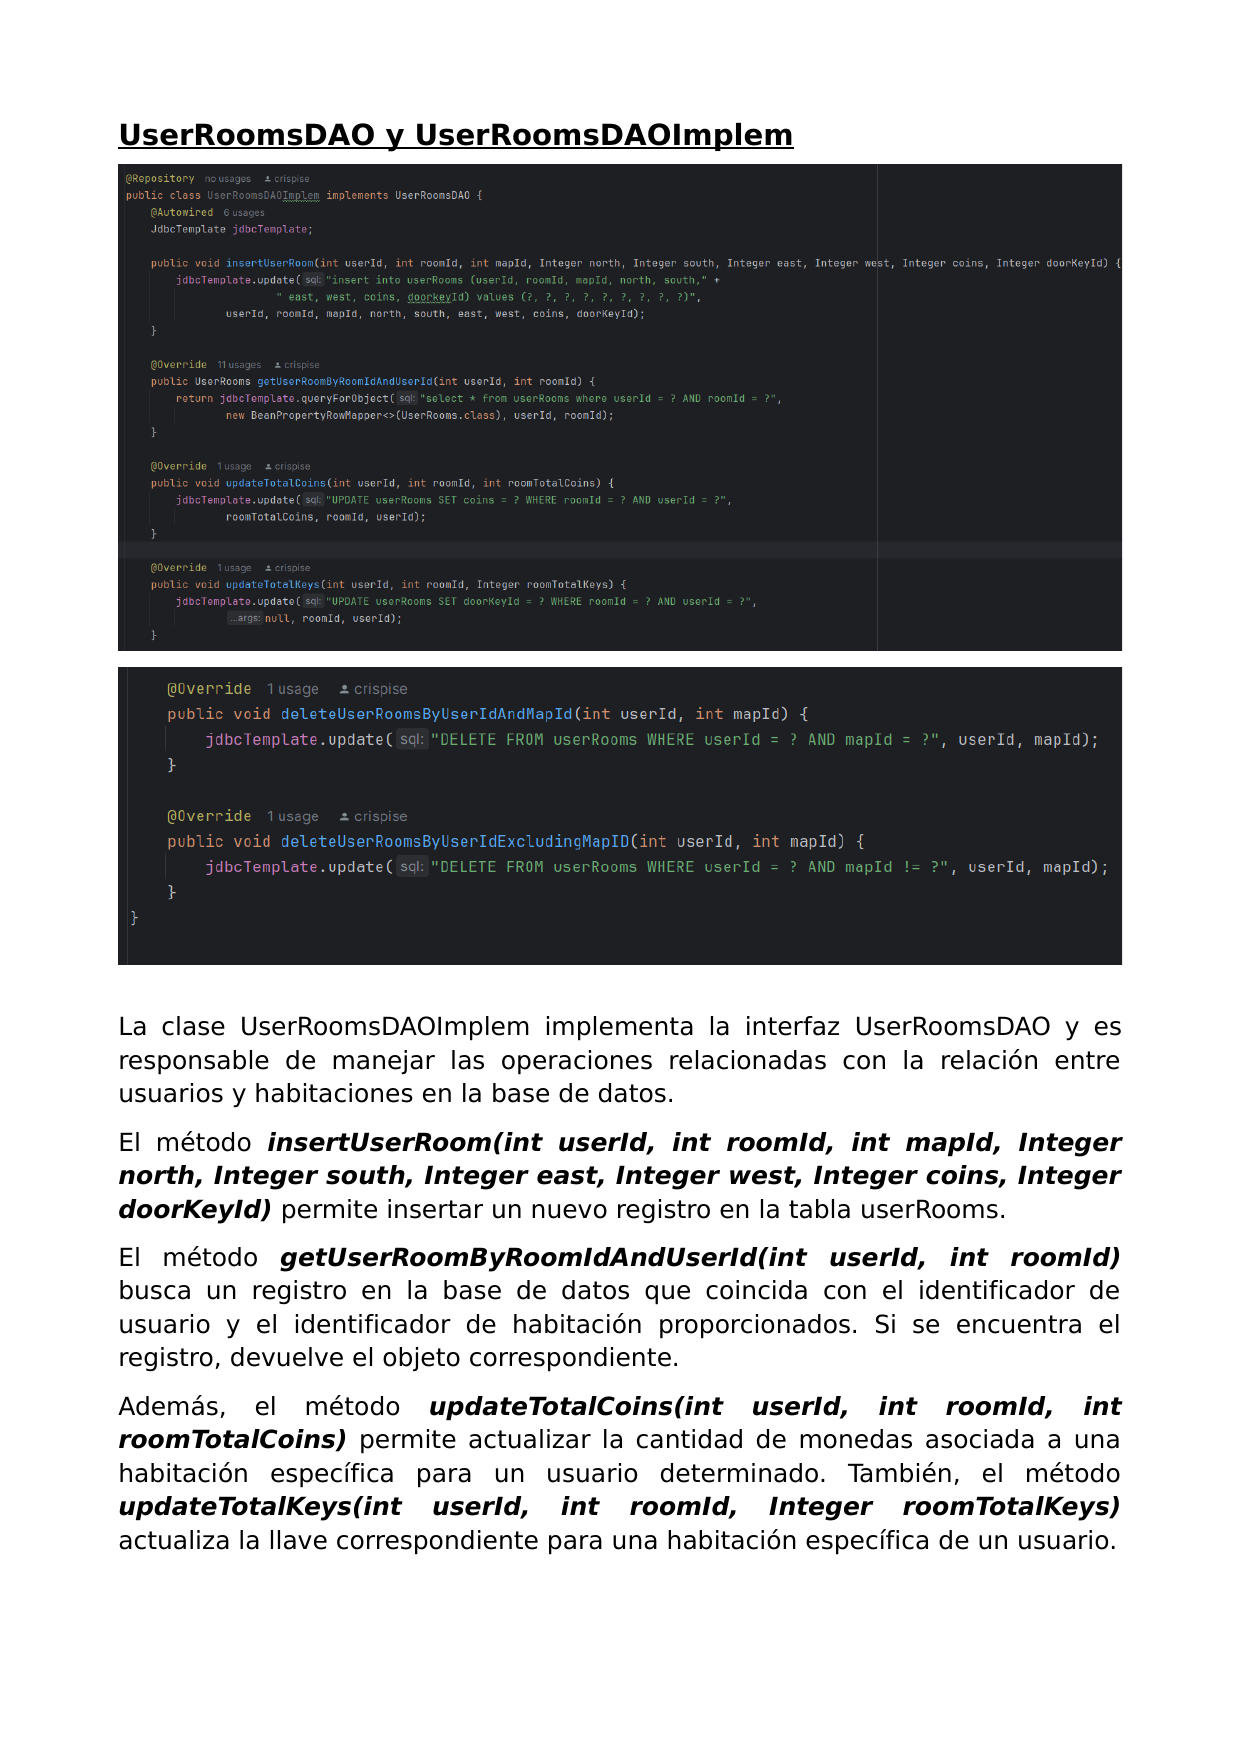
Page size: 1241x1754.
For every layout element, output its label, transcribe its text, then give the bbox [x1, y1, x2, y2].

text El método insertUserRoom(int userId, int roomId, int mapId, Integer north, Integer south, Integer east, Integer west, Integer coins, Integer doorKeyId) permite insertar un nuevo registro en la tabla userRooms. [118, 1128, 1122, 1224]
text Además, el método updateTotalCoins(int userId, int roomId, int roomTotalCoins) permite actualizar la cantidad de monedas asociada a una habitación específica para un usuario determinado. También, el método updateTotalKeys(int userId, int roomId, Integer roomTotalKeys) actualiza la llave correspondiente para una habitación específica de un usuario. [118, 1392, 1122, 1555]
text La clase UserRoomsDAOImplem implementa la interfaz UserRoomsDAO y es responsable de manejar las operaciones relacionadas con la relación entre usuarios y habitaciones en la base de datos. [118, 1013, 1122, 1109]
subtitle UserRoomsDAO y UserRoomsDAOImplem [118, 118, 1122, 152]
picture [118, 667, 1123, 965]
text El método getUserRoomByRoomIdAndUserId(int userId, int roomId) busca un registro en la base de datos que coincida con el identificador de usuario y el identificador de habitación proporcionados. Si se encuentra el registro, devuelve el objeto correspondiente. [118, 1243, 1122, 1373]
picture [118, 164, 1123, 651]
